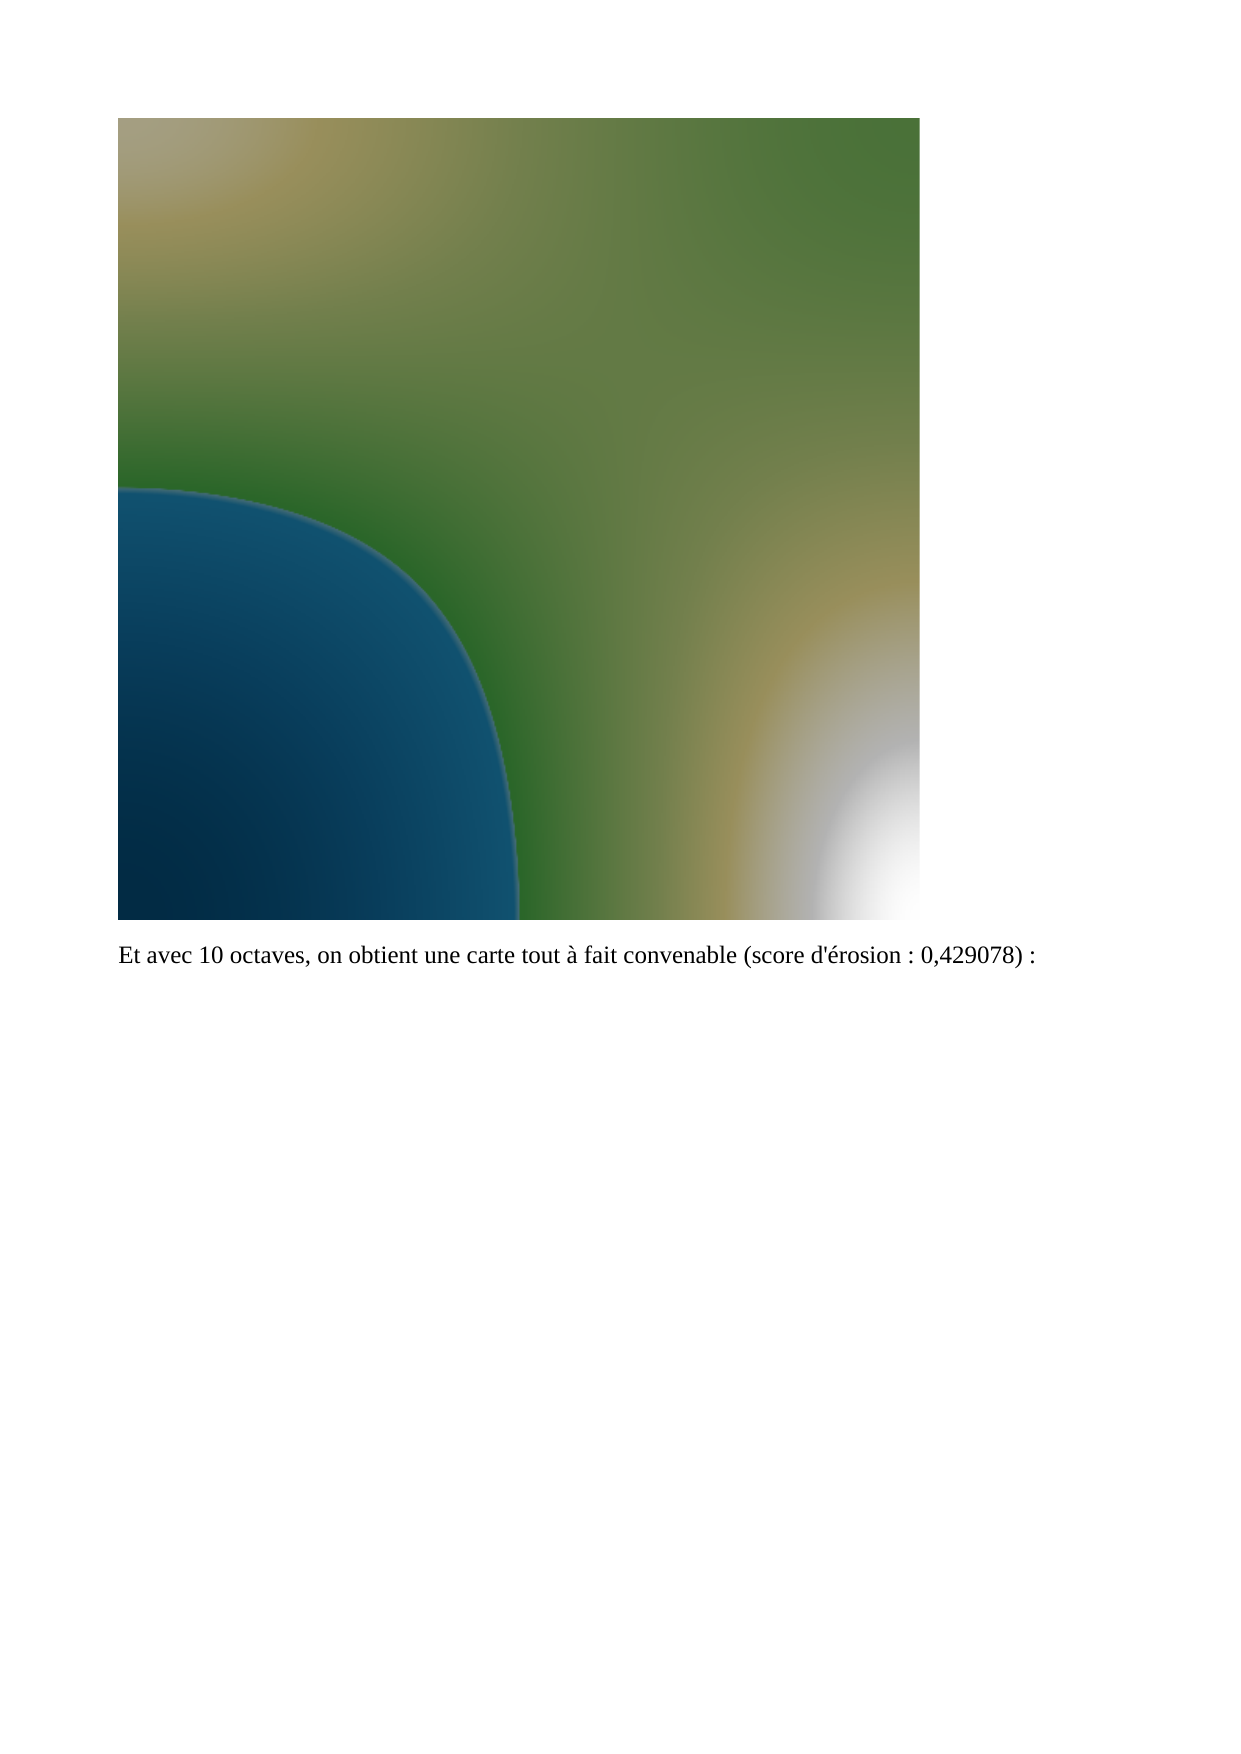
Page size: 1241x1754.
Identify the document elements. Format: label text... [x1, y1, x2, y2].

text Et avec 10 octaves, on obtient une carte tout à fait convenable (score d'érosion : 0,429078) : [118, 940, 1122, 969]
picture [118, 118, 920, 920]
